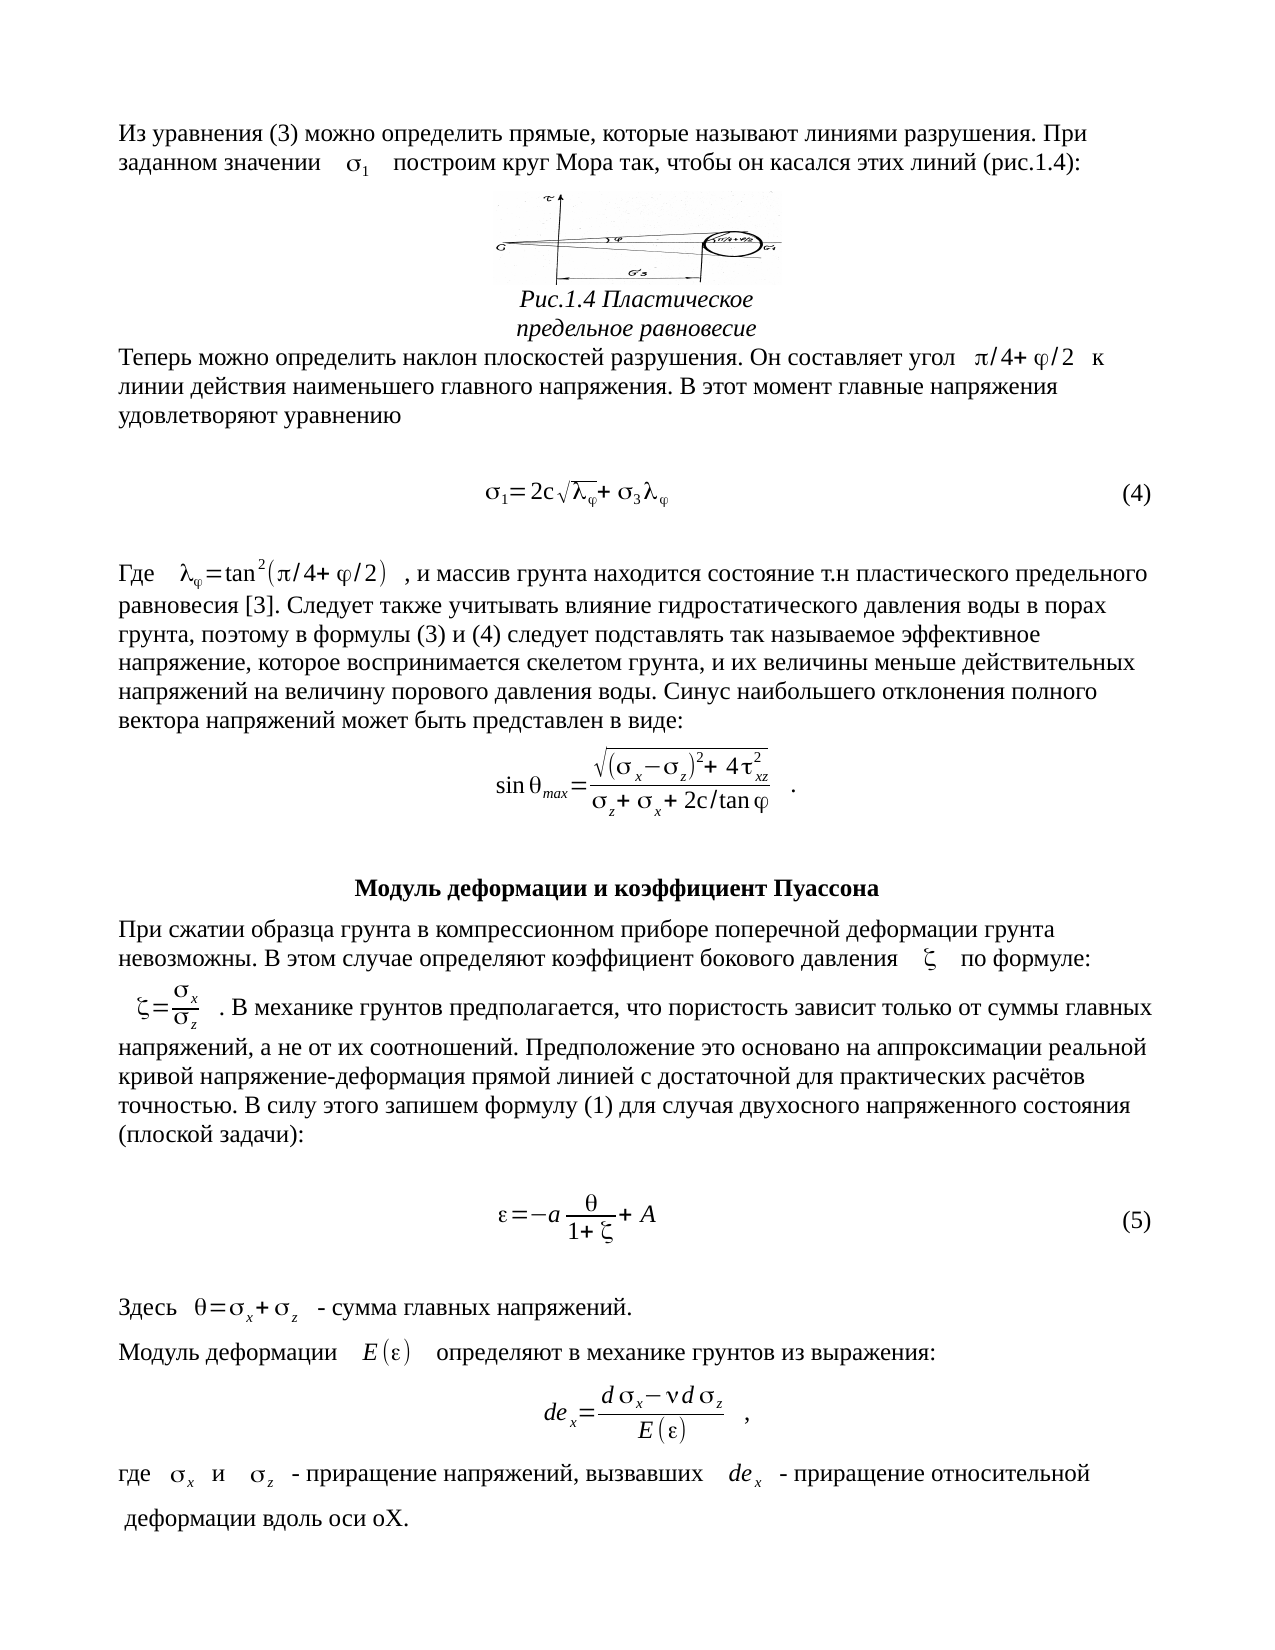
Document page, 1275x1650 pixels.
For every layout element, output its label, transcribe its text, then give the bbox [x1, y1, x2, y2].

text Теперь можно определить наклон плоскостей разрушения. Он составляет уголк линии действия наименьшего главного напряжения. В этот момент главные напряжения удовлетворяют уравнению [118, 192, 1157, 429]
text Модуль деформации и коэффициент Пуассона [354, 873, 1157, 901]
table_header (4) [1041, 470, 1157, 527]
text Из уравнения (3) можно определить прямые, которые называют линиями разрушения. При заданном значении построим круг Мора так, чтобы он касался этих линий (рис.1.4): [118, 118, 1157, 179]
text Где , и массив грунта находится состояние т.н пластического предельного равновесия [3]. Следует также учитывать влияние гидростатического давления воды в порах грунта, поэтому в формулы (3) и (4) следует подставлять так называемое эффективное напряжение, которое воспринимается скелетом грунта, и их величины меньше действительных напряжений на величину порового давления воды. Синус наибольшего отклонения полного вектора напряжений может быть представлен в виде: [118, 555, 1157, 734]
picture [493, 191, 782, 285]
text Здесь- сумма главных напряжений. [118, 1292, 1157, 1325]
table_header [118, 1189, 1041, 1264]
text При сжатии образца грунта в компрессионном приборе поперечной деформации грунта невозможны. В этом случае определяют коэффициент бокового давления по формуле: [118, 914, 1157, 971]
text Модуль деформации определяют в механике грунтов из выражения: [118, 1337, 1157, 1368]
text Рис.1.4 Пластическое предельное равновесие [493, 285, 782, 342]
text . В механике грунтов предполагается, что пористость зависит только от суммы главных напряжений, а не от их соотношений. Предположение это основано на аппроксимации реальной кривой напряжение-деформация прямой линией с достаточной для практических расчётов точностью. В силу этого запишем формулу (1) для случая двухосного напряженного состояния (плоской задачи): [118, 984, 1157, 1147]
table_header (5) [1041, 1189, 1157, 1264]
text . [118, 746, 1157, 819]
table_header [118, 470, 1041, 527]
text деформации вдоль оси oX. [118, 1503, 1157, 1532]
text гдеи - приращение напряжений, вызвавших - приращение относительной [118, 1458, 1157, 1491]
text , [118, 1380, 1157, 1446]
